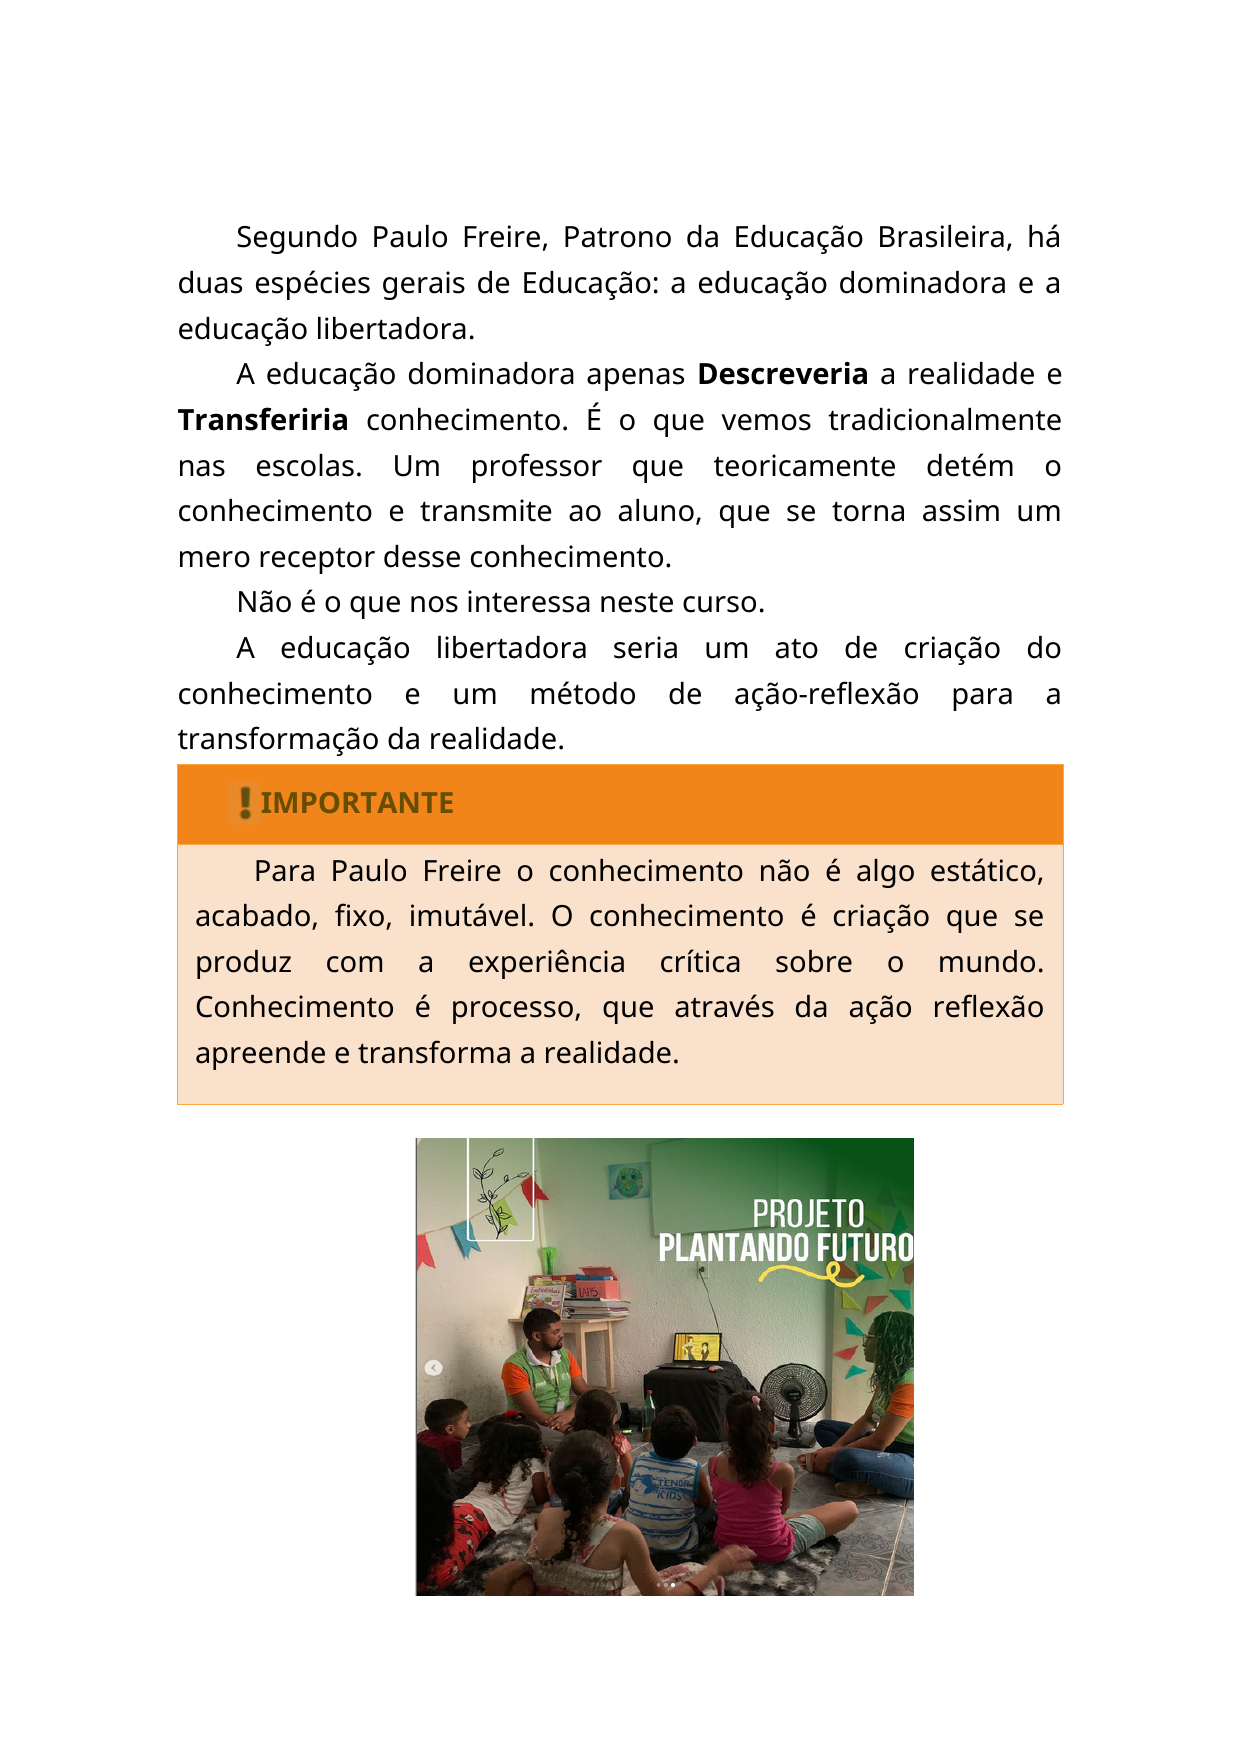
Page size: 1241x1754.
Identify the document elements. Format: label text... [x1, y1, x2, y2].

table_header IMPORTANTE [178, 765, 1063, 844]
table_cell Para Paulo Freire o conhecimento não é algo estático, acabado, fixo, imutável. O conhecimento é criação que se produz com a experiência crítica sobre o mundo. Conhecimento é processo, que através da ação reflexão apreende e transforma a realidade. [178, 845, 1063, 1104]
text Segundo Paulo Freire, Patrono da Educação Brasileira, há duas espécies gerais de Educação: a educação dominadora e a educação libertadora. [177, 217, 1063, 348]
text A educação libertadora seria um ato de criação do conhecimento e um método de ação-reflexão para a transformação da realidade. [177, 627, 1063, 758]
picture [415, 1138, 914, 1596]
text Não é o que nos interessa neste curso. [177, 582, 1063, 621]
text A educação dominadora apenas Descreveria a realidade e Transferiria conhecimento. É o que vemos tradicionalmente nas escolas. Um professor que teoricamente detém o conhecimento e transmite ao aluno, que se torna assim um mero receptor desse conhecimento. [177, 354, 1063, 576]
picture [227, 782, 261, 825]
